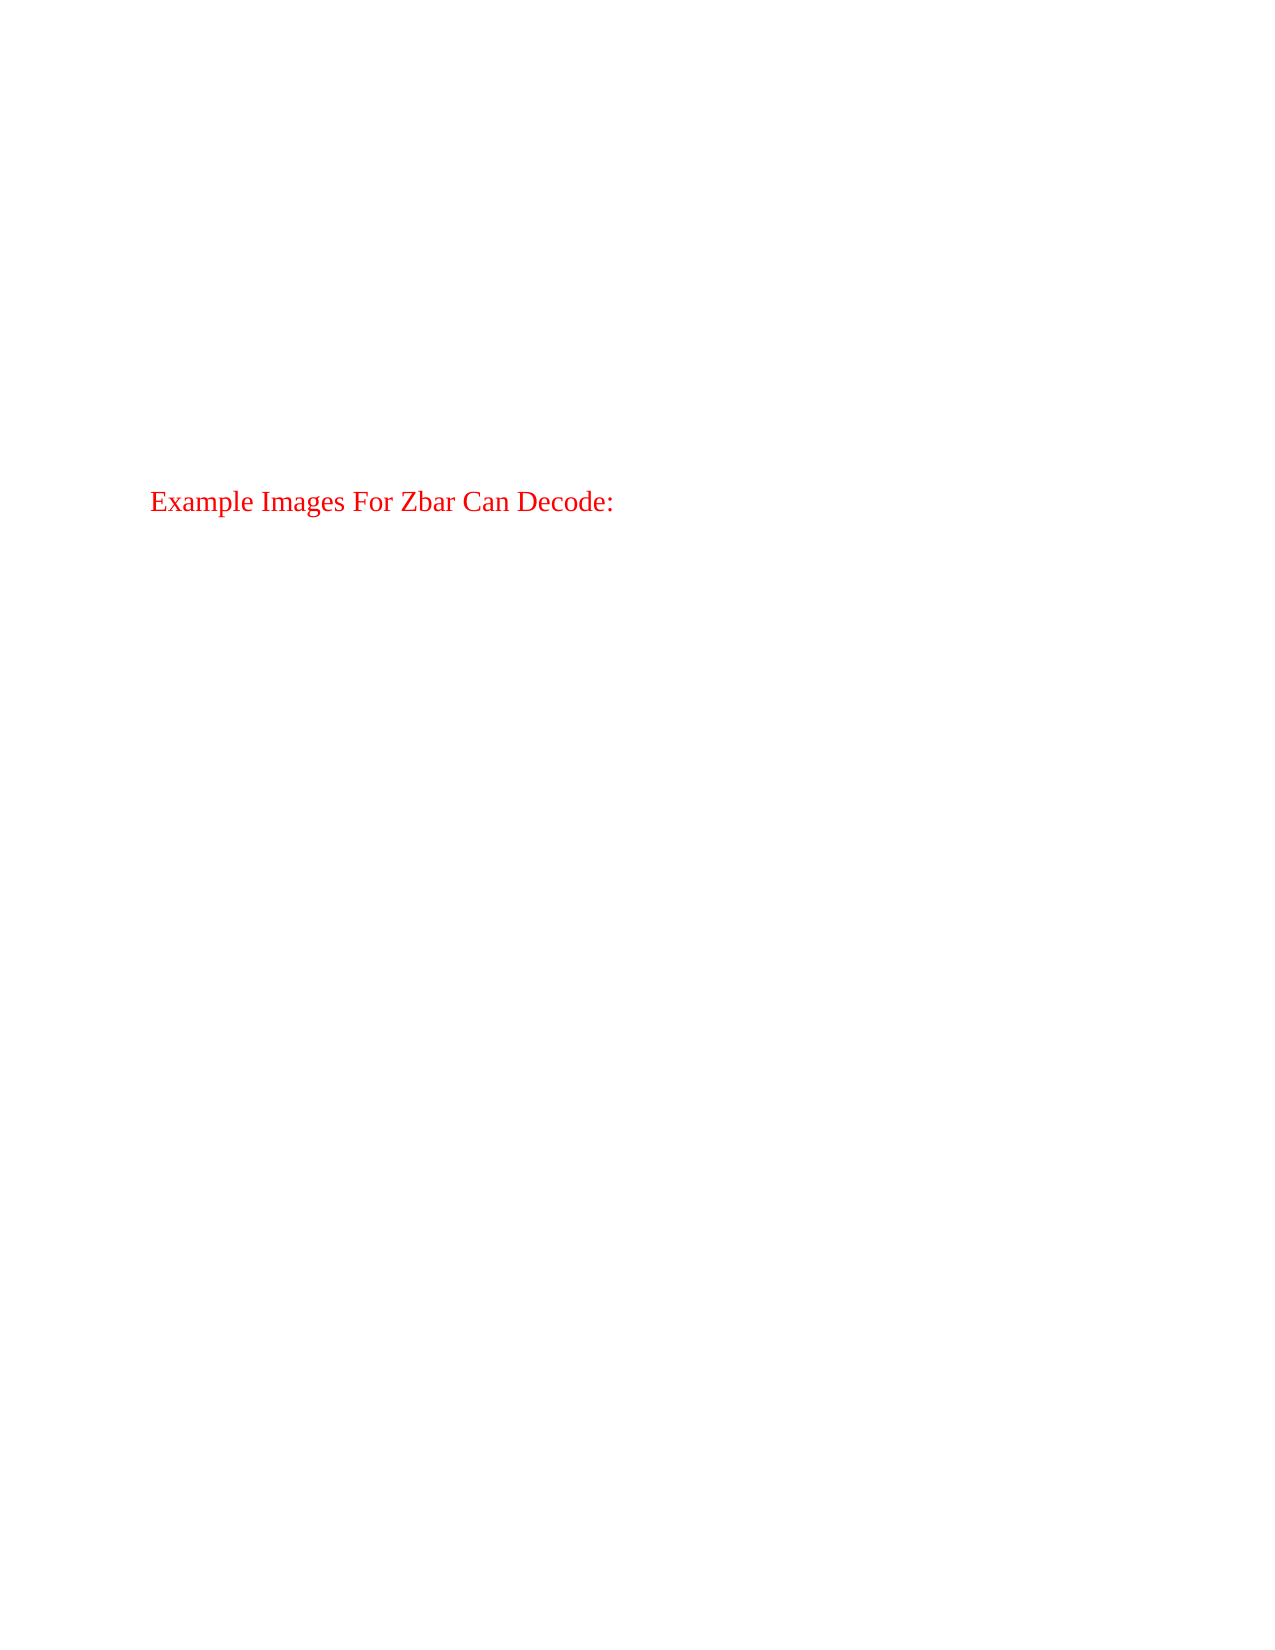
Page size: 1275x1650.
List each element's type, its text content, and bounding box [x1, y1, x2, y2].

text Example Images For Zbar Can Decode: [150, 484, 1125, 517]
